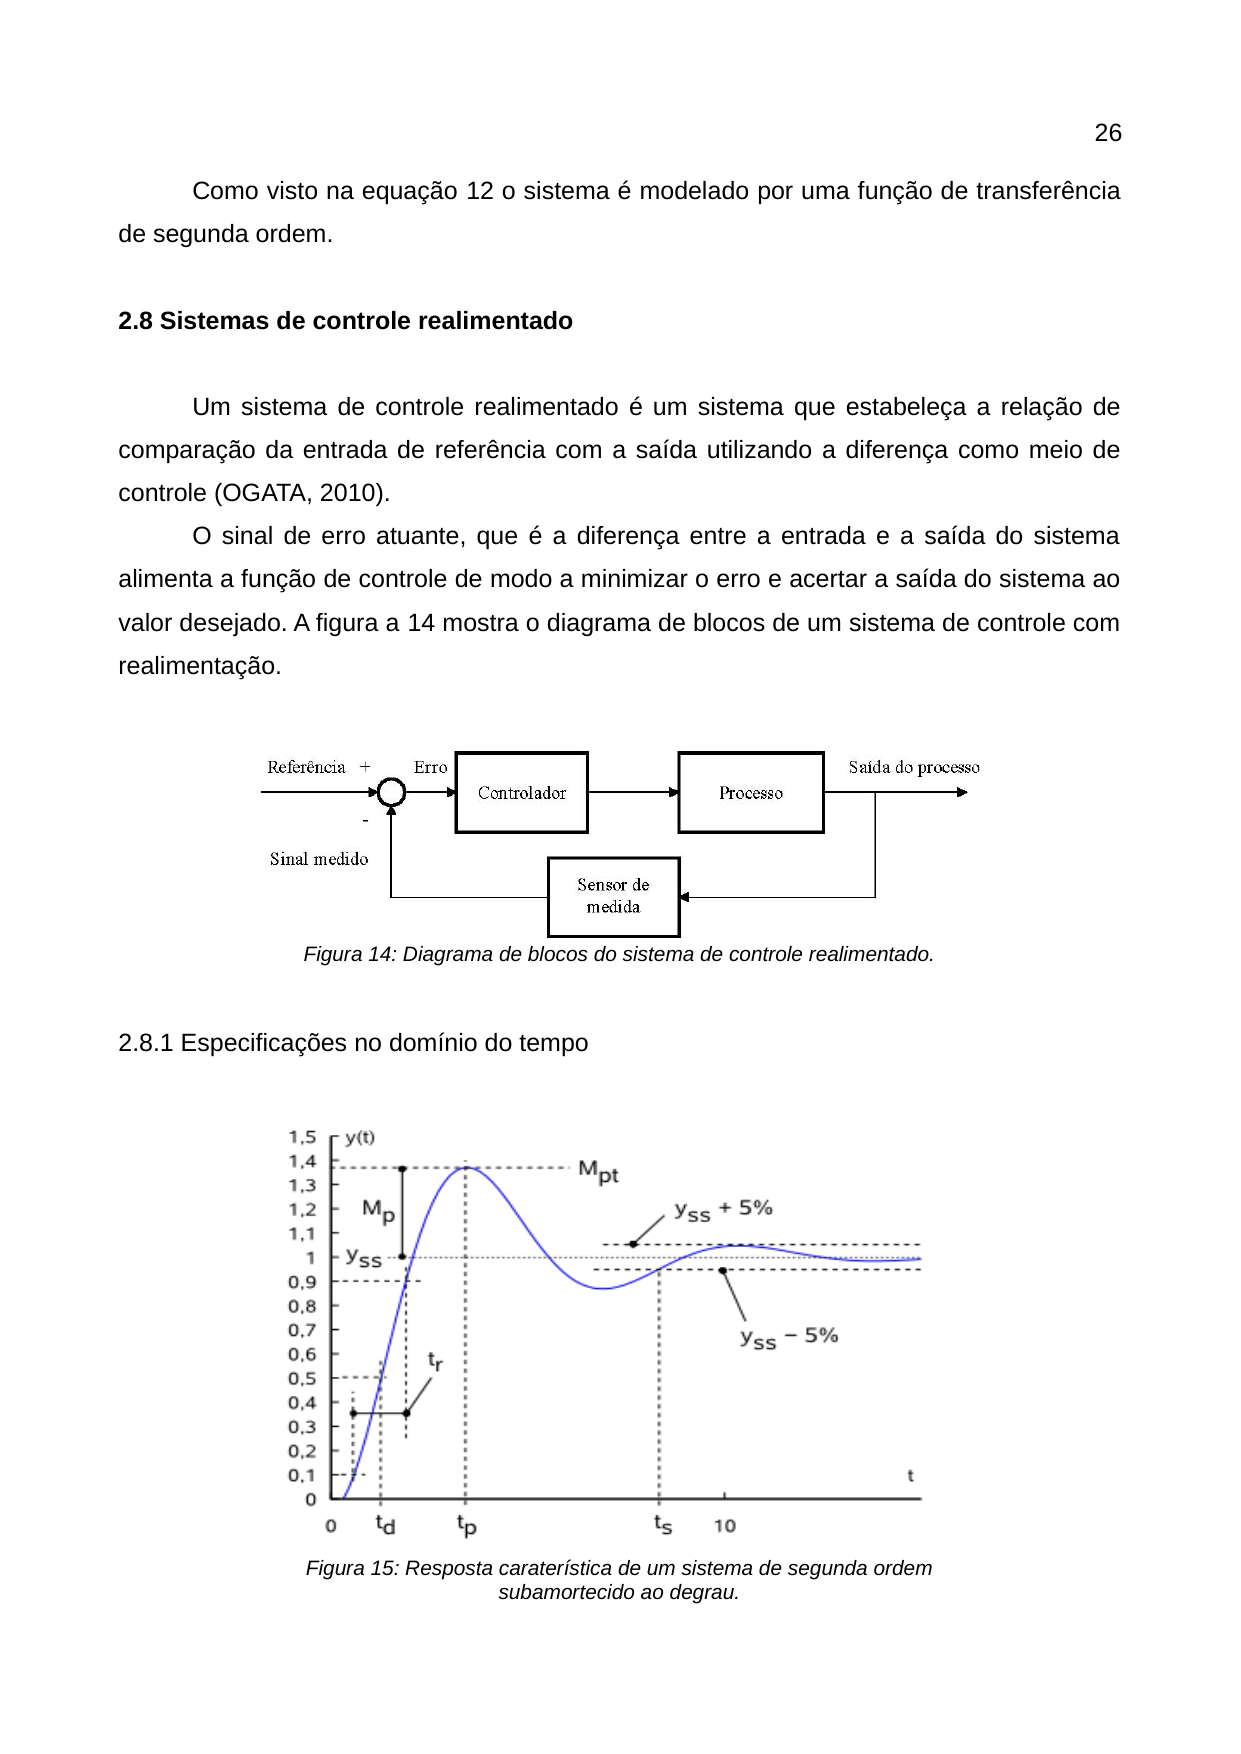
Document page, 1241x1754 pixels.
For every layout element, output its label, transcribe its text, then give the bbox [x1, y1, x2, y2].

subtitle 2.8.1 Especificações no domínio do tempo [118, 1028, 1122, 1057]
subtitle 2.8 Sistemas de controle realimentado [118, 306, 1122, 334]
text Como visto na equação 12 o sistema é modelado por uma função de transferência de segunda ordem. [118, 176, 1122, 248]
text Um sistema de controle realimentado é um sistema que estabeleça a relação de comparação da entrada de referência com a saída utilizando a diferença como meio de controle (OGATA, 2010). [118, 392, 1122, 507]
text O sinal de erro atuante, que é a diferença entre a entrada e a saída do sistema alimenta a função de controle de modo a minimizar o erro e acertar a saída do sistema ao valor desejado. A figura a 14 mostra o diagrama de blocos de um sistema de controle com realimentação. [118, 521, 1122, 679]
text Figura 14: Diagrama de blocos do sistema de controle realimentado. [261, 938, 979, 966]
picture [274, 1112, 966, 1552]
picture [260, 749, 980, 938]
text Figura 15: Resposta caraterística de um sistema de segunda ordem subamortecido ao degrau. [274, 1552, 966, 1604]
